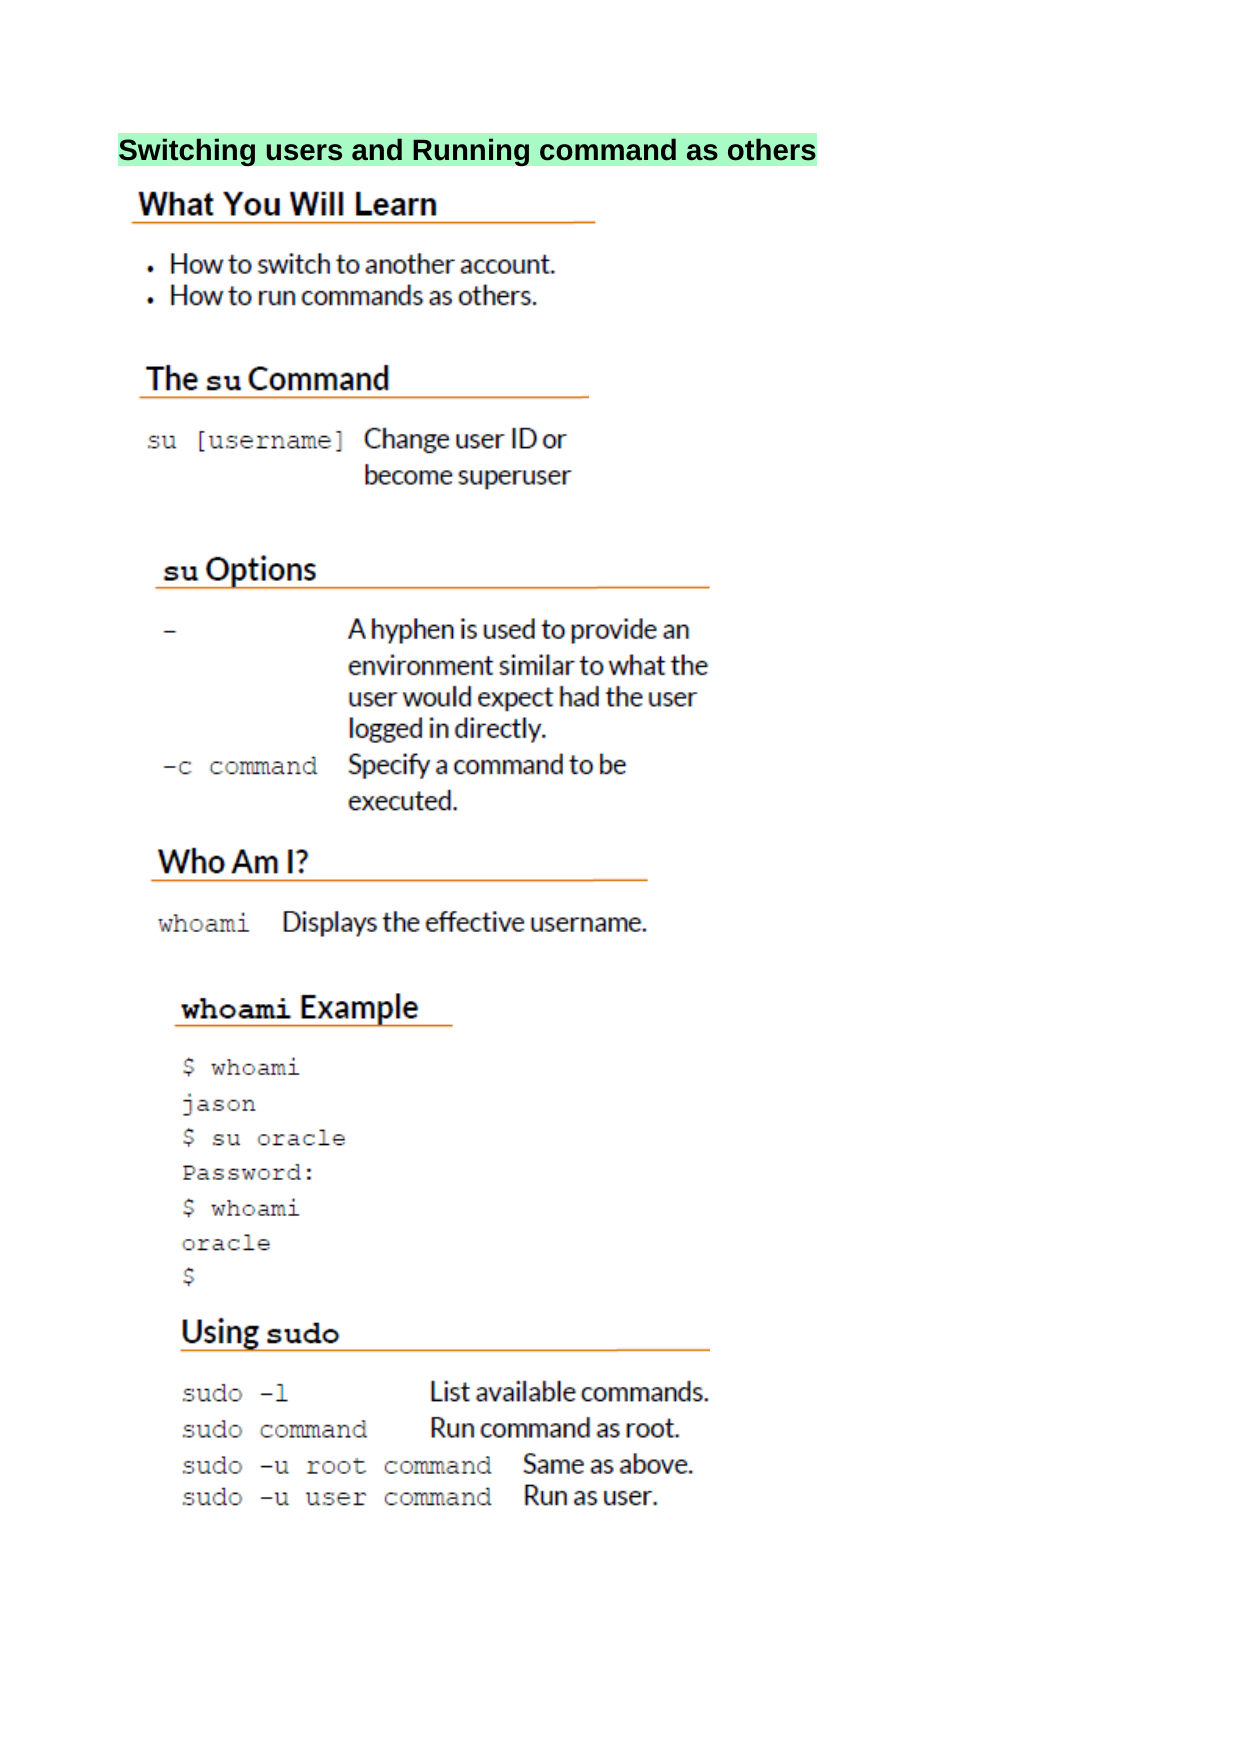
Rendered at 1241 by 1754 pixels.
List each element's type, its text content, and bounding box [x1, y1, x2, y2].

picture [147, 552, 710, 820]
picture [180, 1302, 711, 1518]
picture [171, 989, 453, 1299]
picture [149, 834, 648, 951]
picture [131, 348, 590, 499]
subtitle Switching users and Running command as others [817, 133, 1122, 166]
picture [125, 178, 596, 329]
